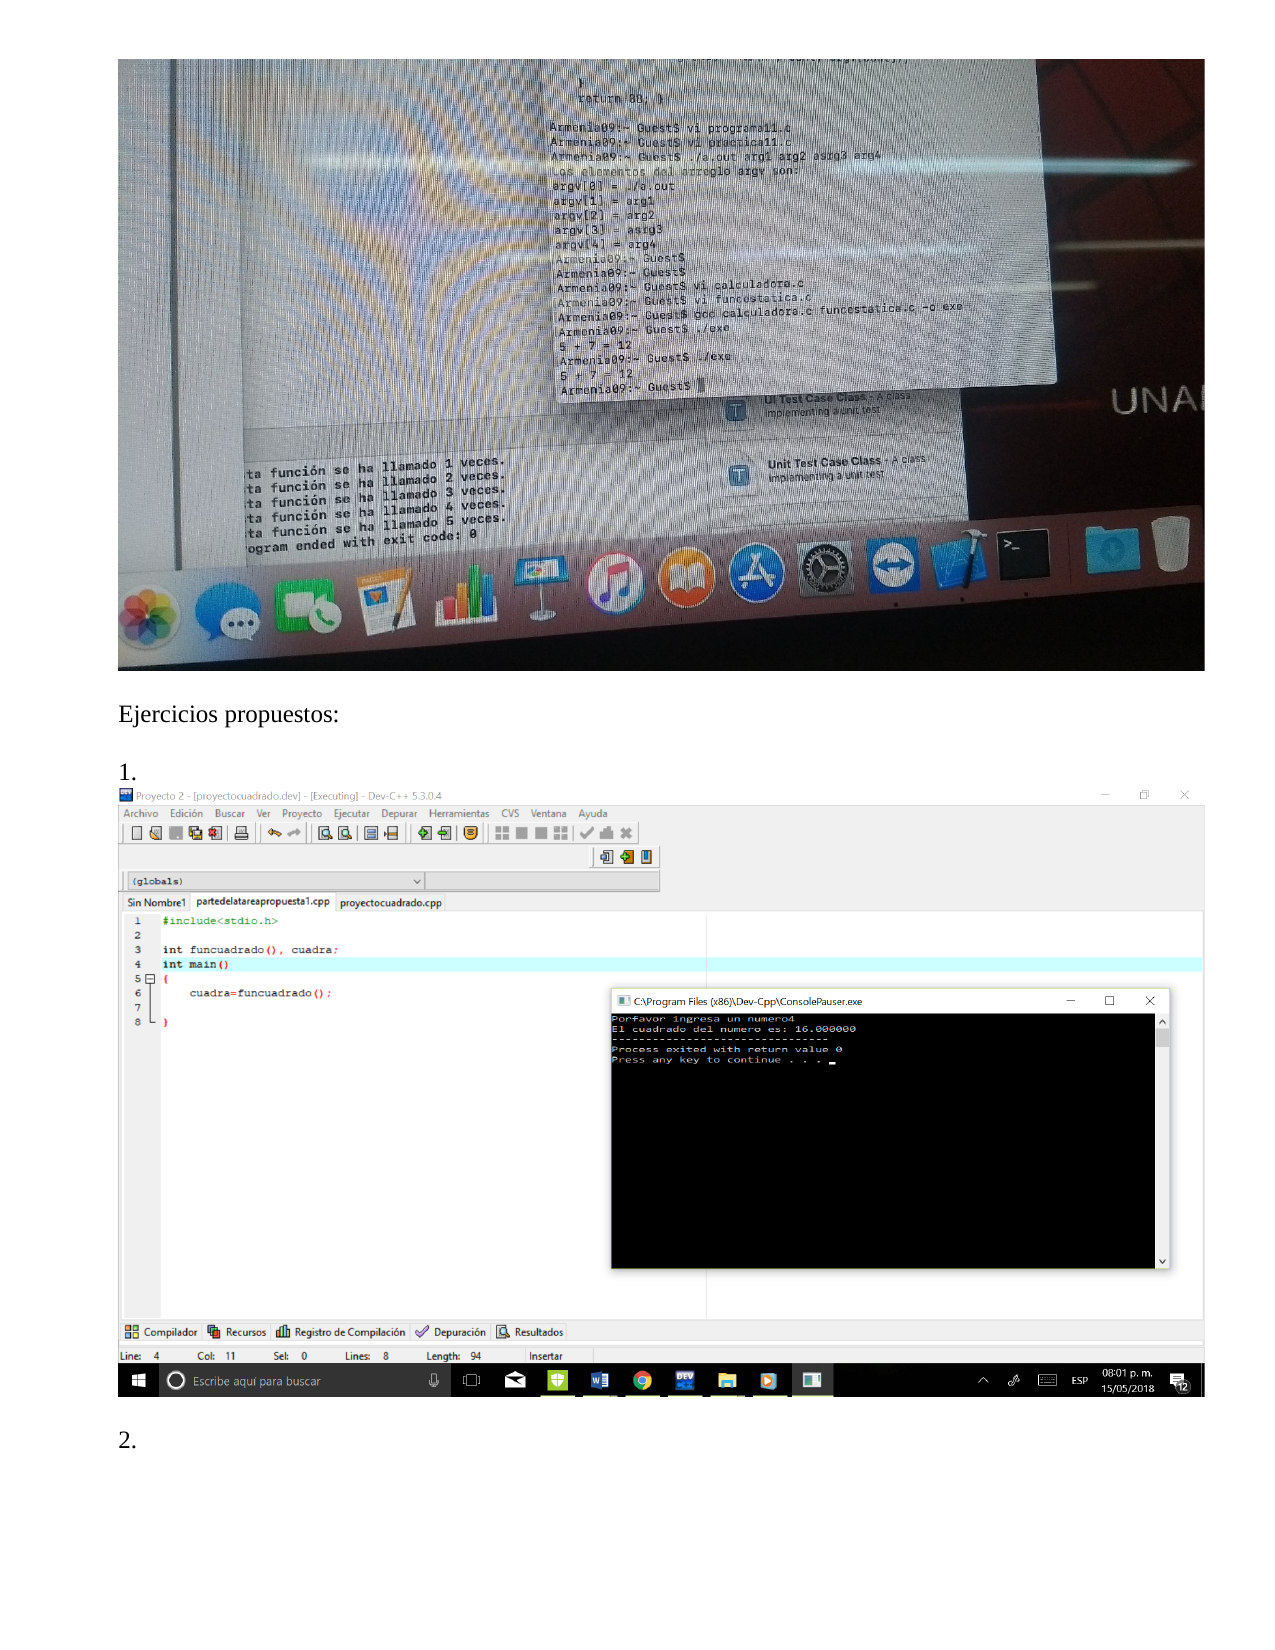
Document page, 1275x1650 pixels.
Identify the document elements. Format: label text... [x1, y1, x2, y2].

text 2. [118, 1425, 1205, 1454]
text 1. [118, 757, 1205, 785]
text Ejercicios propuestos: [118, 699, 1205, 728]
